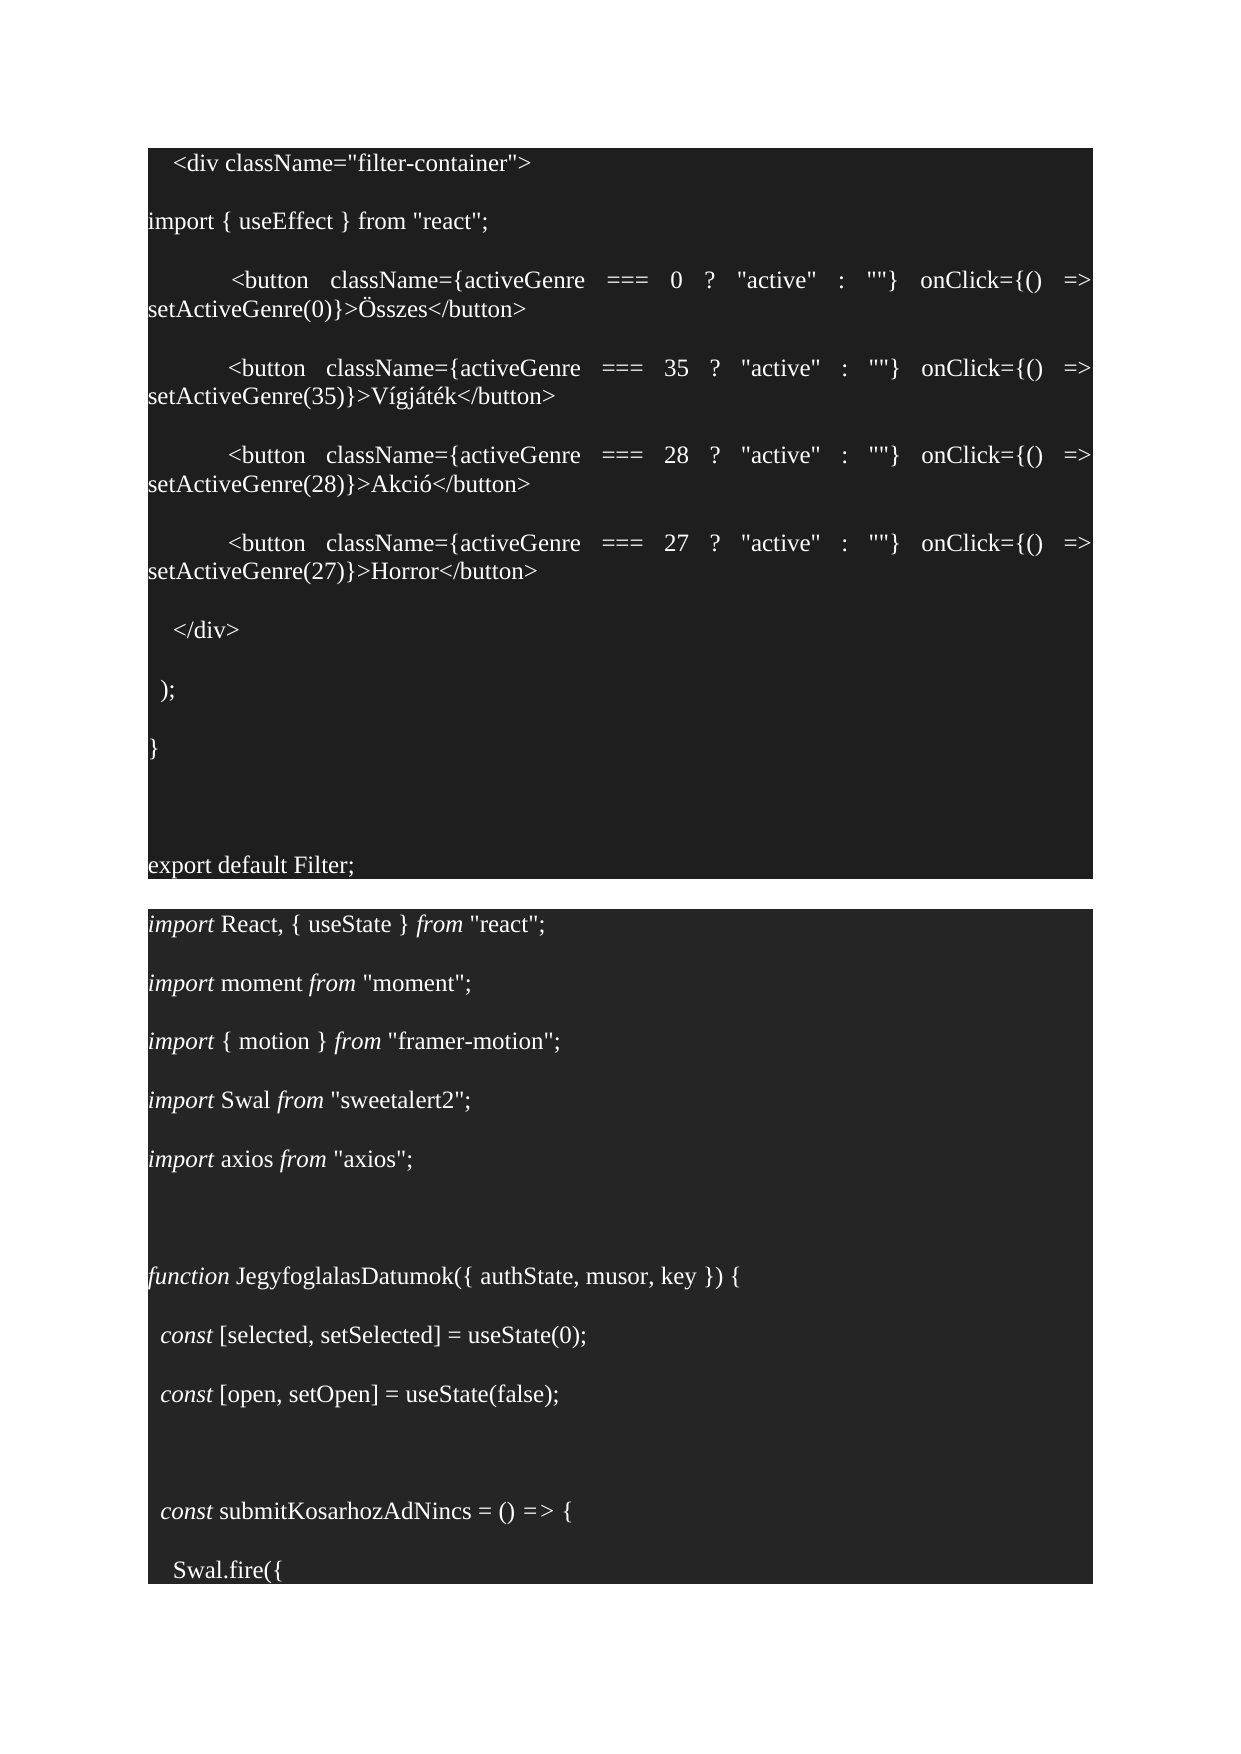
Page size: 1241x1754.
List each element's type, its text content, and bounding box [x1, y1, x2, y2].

text Swal.fire({ [148, 1555, 1093, 1584]
text import moment from "moment"; [148, 968, 1093, 996]
text const [open, setOpen] = useState(false); [148, 1379, 1093, 1408]
text import Swal from "sweetalert2"; [148, 1085, 1093, 1114]
text } [148, 733, 1093, 761]
text import axios from "axios"; [148, 1144, 1093, 1173]
text import { motion } from "framer-motion"; [148, 1026, 1093, 1055]
text import { useEffect } from "react"; [148, 206, 1093, 235]
text <button className={activeGenre === 0 ? "active" : ""} onClick={() => setActiveGenre(0)}>Összes</button> [148, 265, 1093, 323]
text <button className={activeGenre === 27 ? "active" : ""} onClick={() => setActiveGenre(27)}>Horror</button> [148, 528, 1093, 585]
text ); [148, 674, 1093, 703]
text import React, { useState } from "react"; [148, 909, 1093, 938]
text const submitKosarhozAdNincs = () => { [148, 1496, 1093, 1525]
text <button className={activeGenre === 28 ? "active" : ""} onClick={() => setActiveGenre(28)}>Akció</button> [148, 440, 1093, 498]
text export default Filter; [148, 850, 1093, 879]
text </div> [148, 615, 1093, 644]
text <button className={activeGenre === 35 ? "active" : ""} onClick={() => setActiveGenre(35)}>Vígjáték</button> [148, 353, 1093, 410]
text <div className="filter-container"> [148, 148, 1093, 176]
text function JegyfoglalasDatumok({ authState, musor, key }) { [148, 1261, 1093, 1290]
text const [selected, setSelected] = useState(0); [148, 1320, 1093, 1349]
